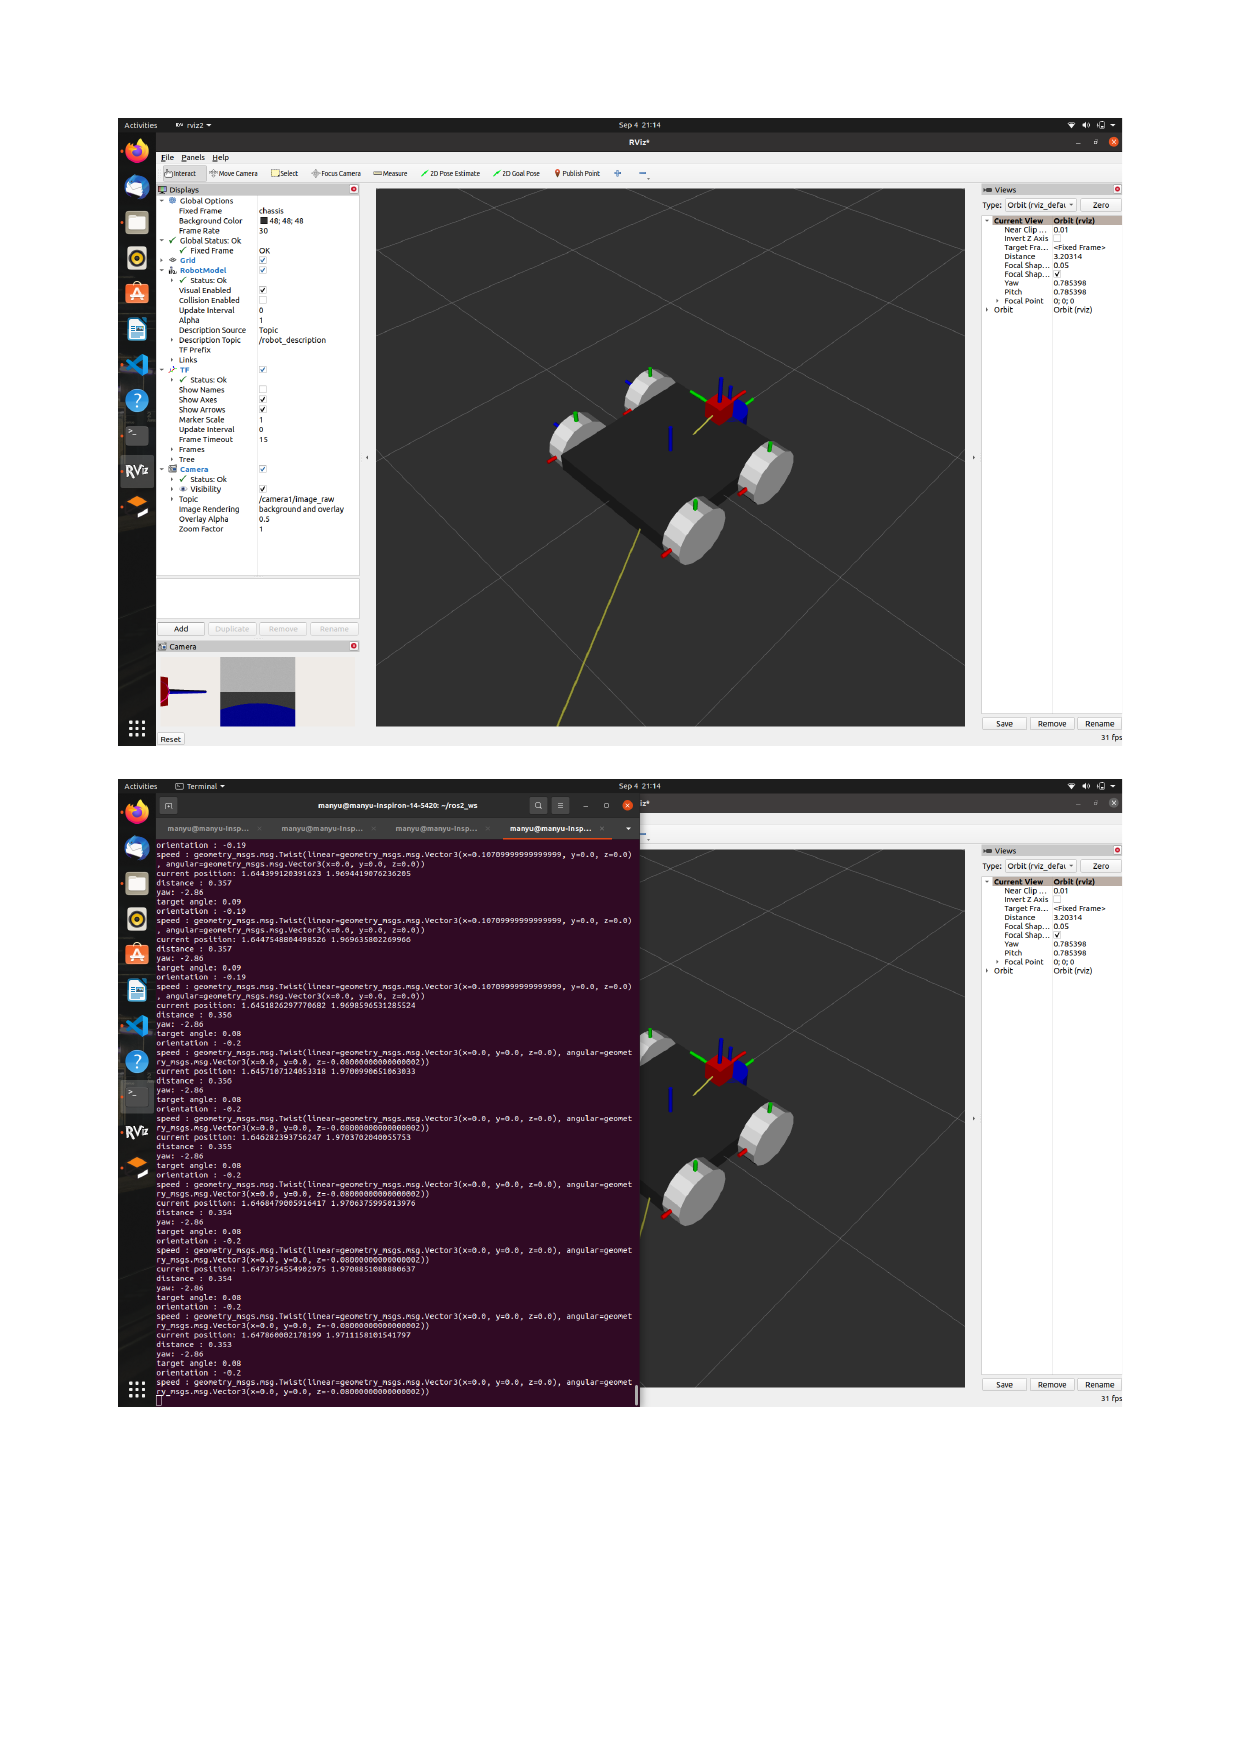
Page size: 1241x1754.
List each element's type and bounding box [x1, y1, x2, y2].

picture [118, 118, 1123, 746]
picture [118, 779, 1123, 1407]
